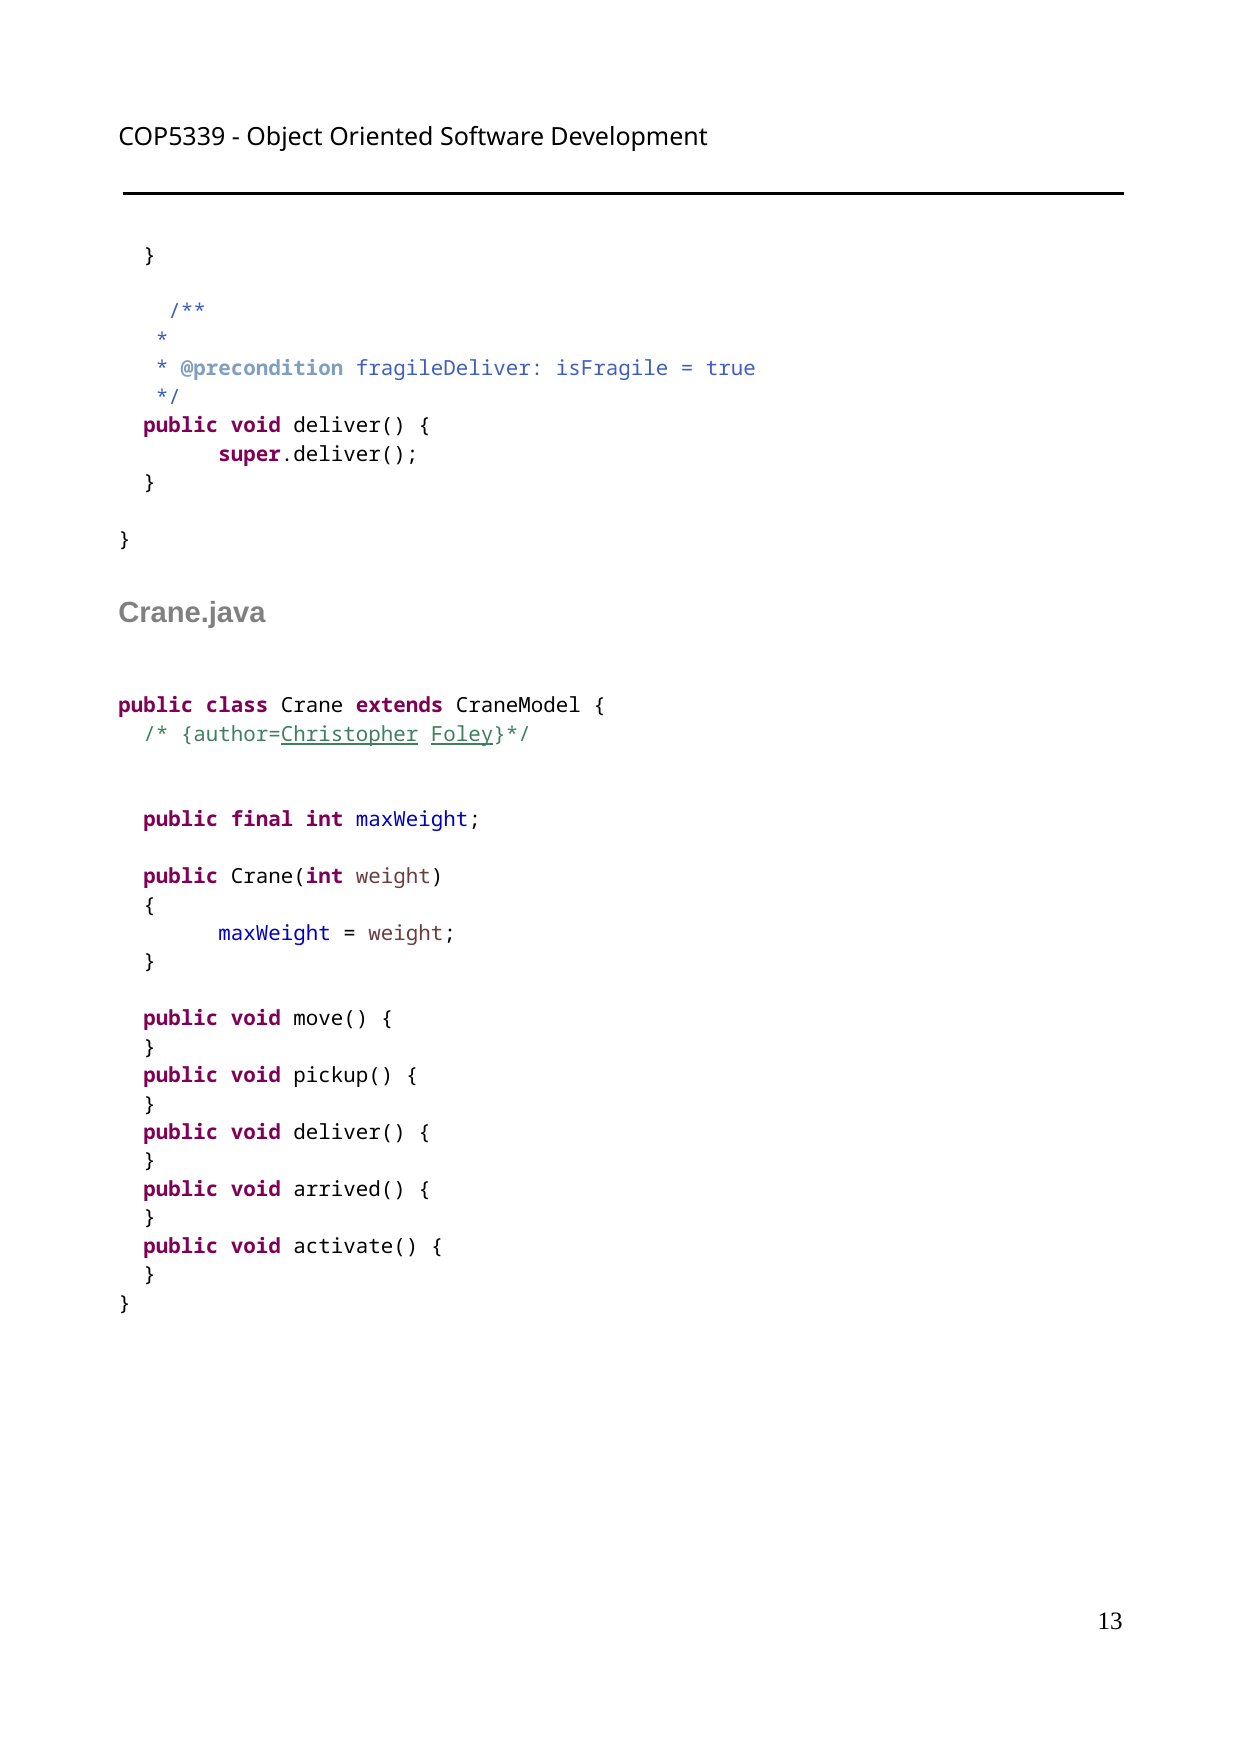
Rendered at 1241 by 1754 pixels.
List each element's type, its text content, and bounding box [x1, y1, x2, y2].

text public void arrived() { [118, 1174, 1122, 1202]
subtitle Crane.java [118, 596, 1122, 629]
text public void move() { [118, 1003, 1122, 1032]
text * @precondition fragileDeliver: isFragile = true [118, 353, 1122, 382]
text public void deliver() { [118, 410, 1122, 439]
text { [118, 890, 1122, 918]
text public void pickup() { [118, 1060, 1122, 1089]
text /* {author=Christopher Foley}*/ [118, 719, 1122, 747]
text } [118, 1202, 1122, 1231]
text public void activate() { [118, 1231, 1122, 1259]
text public final int maxWeight; [118, 804, 1122, 833]
text } [118, 467, 1122, 496]
text } [118, 240, 1122, 268]
text super.deliver(); [118, 439, 1122, 467]
text } [118, 1288, 1122, 1316]
text public class Crane extends CraneModel { [118, 691, 1122, 719]
text } [118, 1089, 1122, 1117]
text */ [118, 382, 1122, 410]
text maxWeight = weight; [118, 918, 1122, 947]
text } [118, 1146, 1122, 1174]
text } [118, 1259, 1122, 1288]
text * [118, 325, 1122, 353]
text } [118, 1032, 1122, 1060]
text public void deliver() { [118, 1117, 1122, 1146]
text public Crane(int weight) [118, 861, 1122, 890]
text /** [118, 297, 1122, 325]
text } [118, 524, 1122, 552]
text } [118, 947, 1122, 975]
